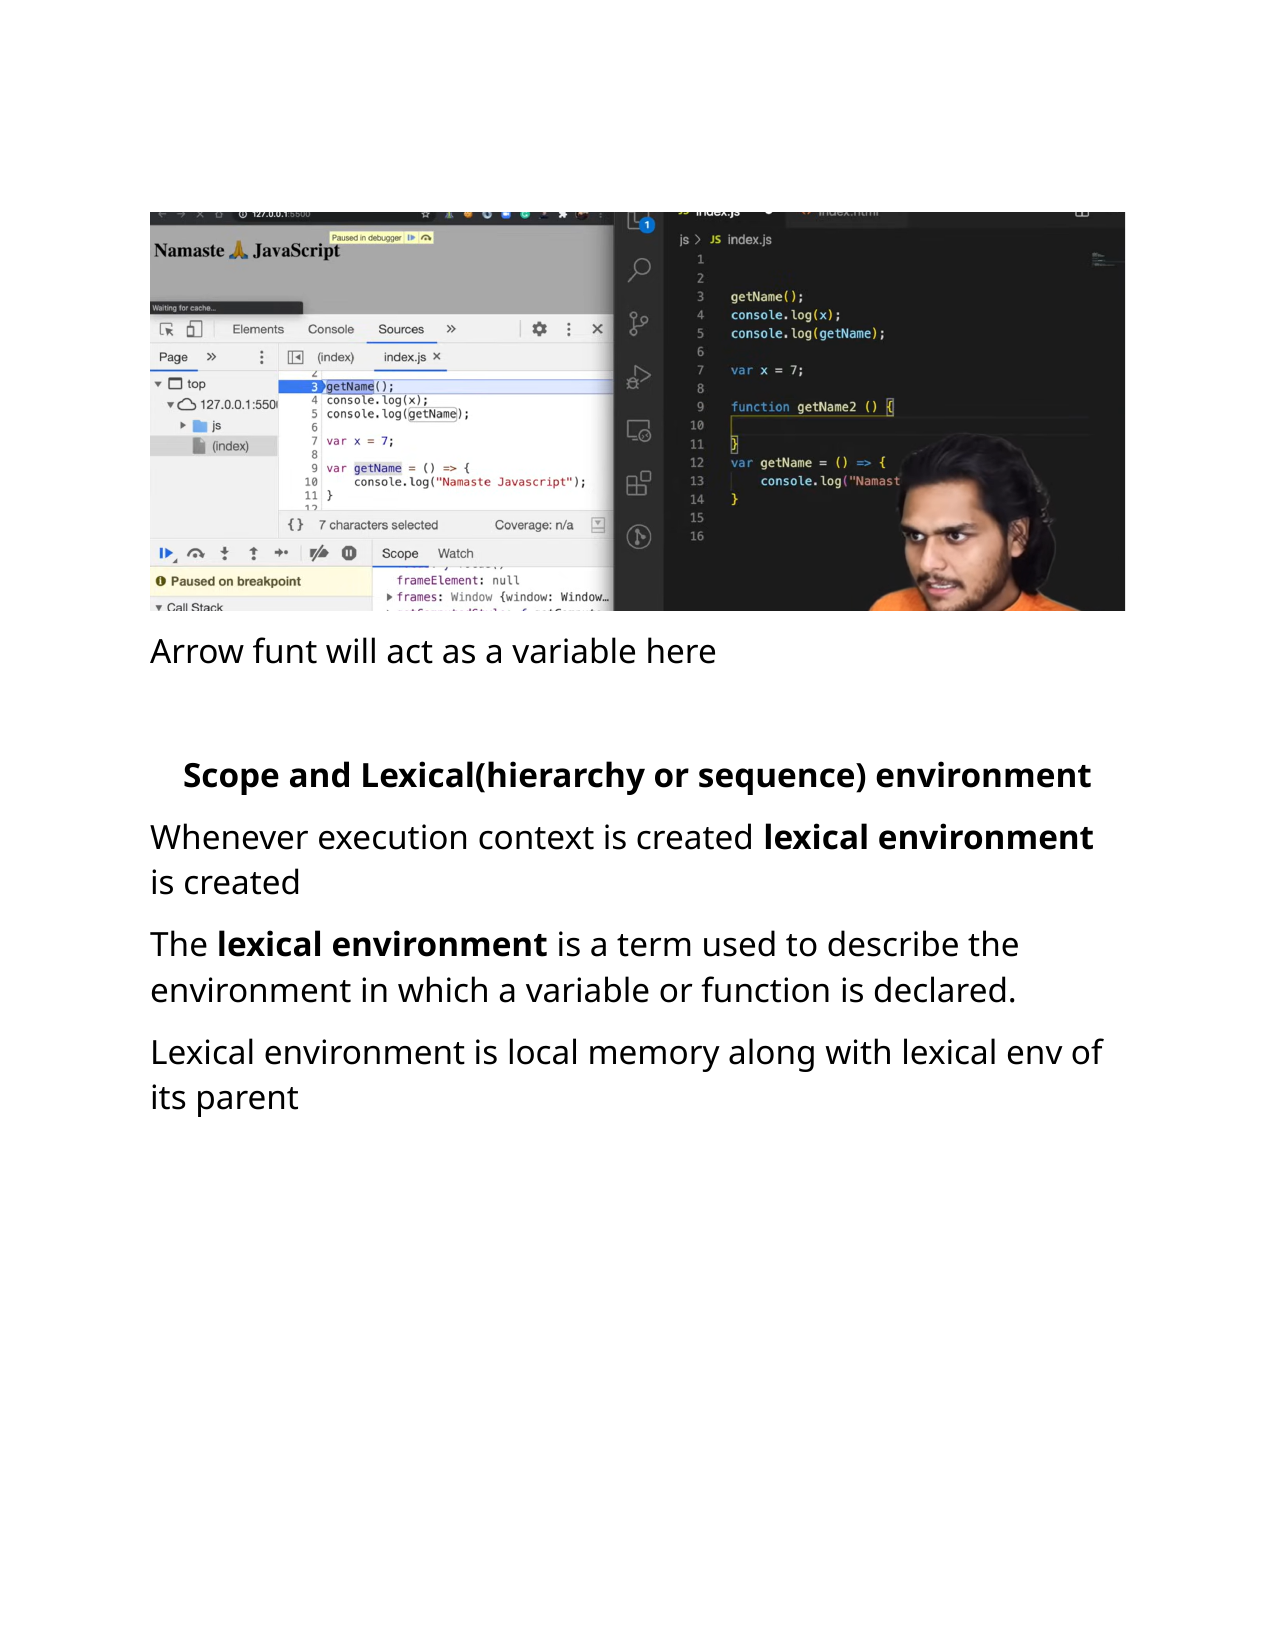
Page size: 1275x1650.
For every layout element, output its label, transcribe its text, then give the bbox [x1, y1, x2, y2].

text The lexical environment is a term used to describe the environment in which a variable or function is declared. [150, 921, 1125, 1012]
text Lexical environment is local memory along with lexical env of its parent [150, 1029, 1125, 1119]
text Whenever execution context is created lexical environment is created [150, 814, 1125, 904]
text Arrow funt will act as a variable here [150, 627, 1125, 673]
text Scope and Lexical(hierarchy or sequence) environment [150, 752, 1125, 797]
